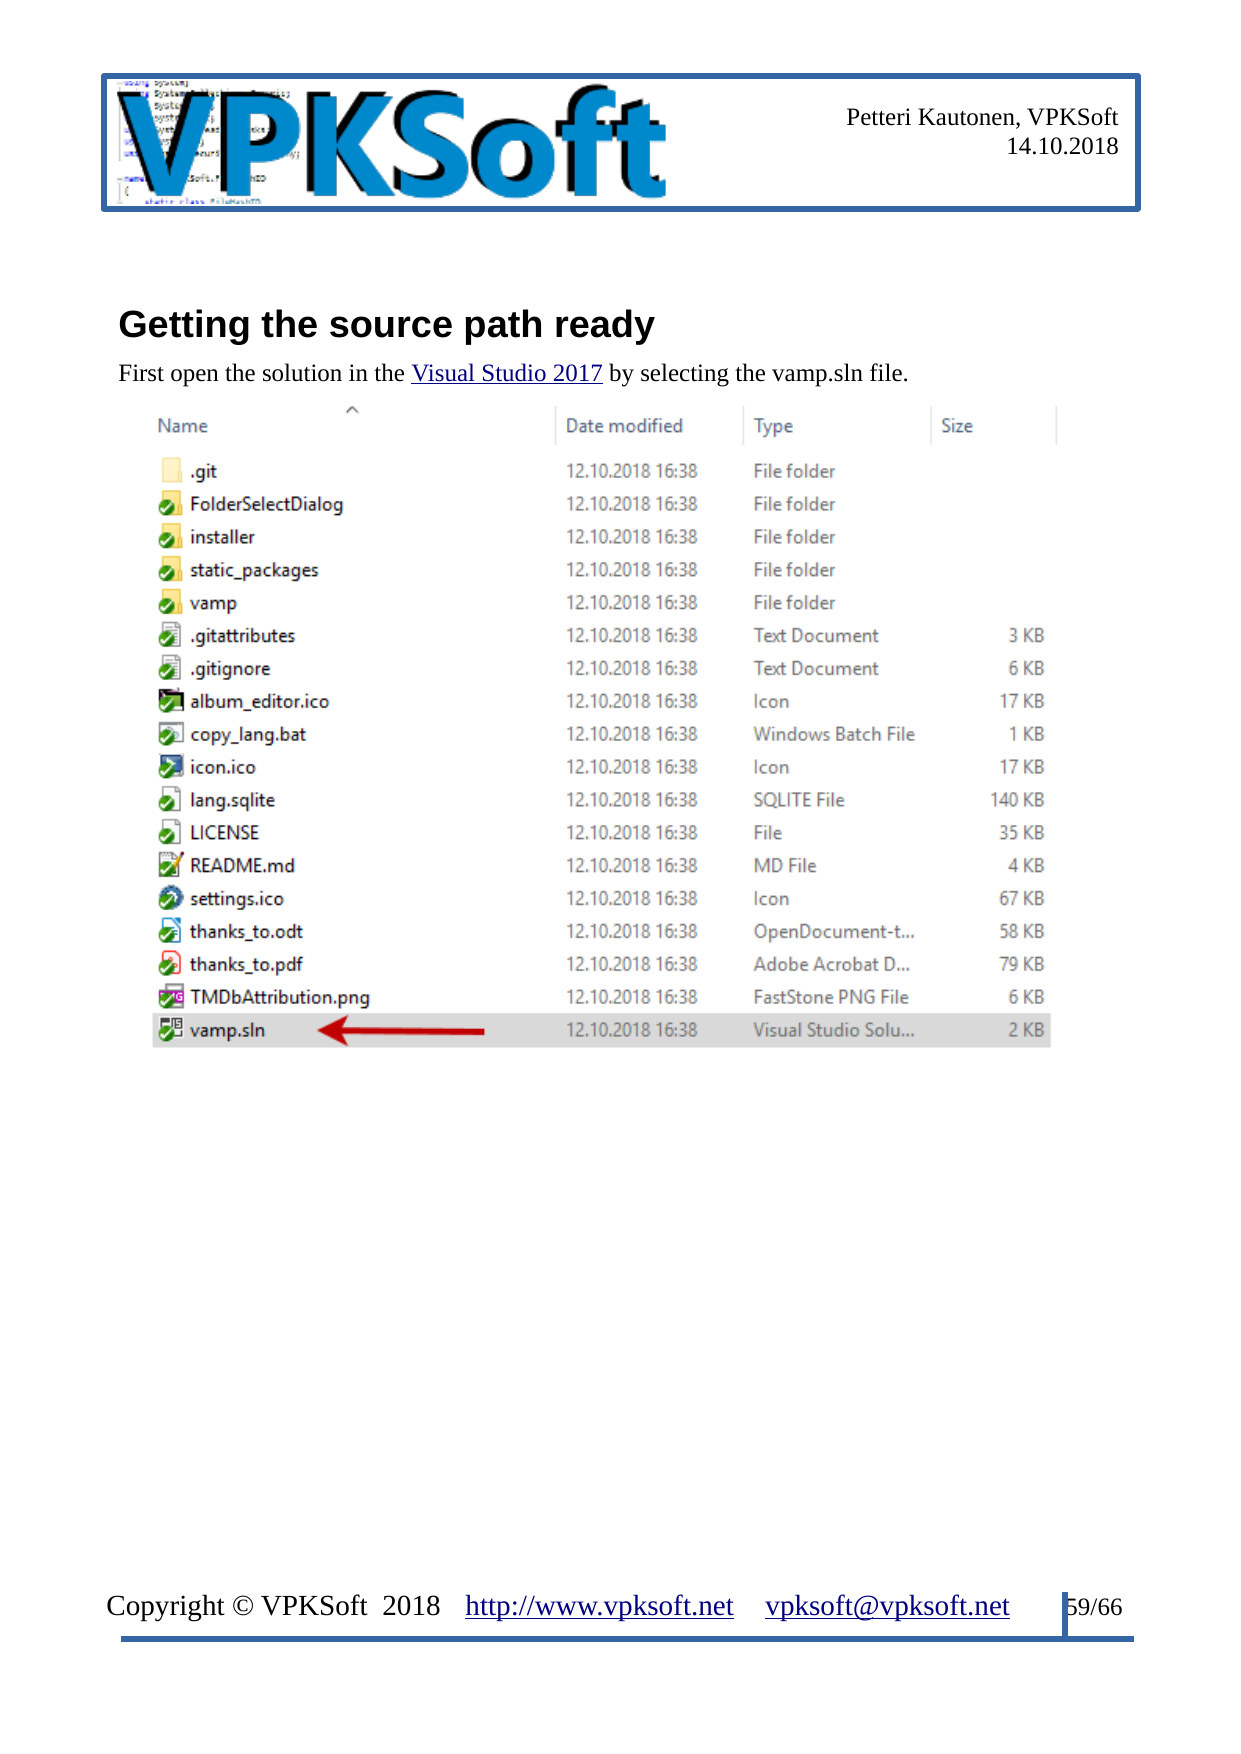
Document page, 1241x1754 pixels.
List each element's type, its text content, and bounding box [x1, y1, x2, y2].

subtitle Getting the source path ready [118, 302, 1122, 345]
picture [116, 81, 672, 204]
text First open the solution in the Visual Studio 2017 by selecting the vamp.sln file. [118, 358, 1122, 386]
picture [131, 406, 1109, 1076]
